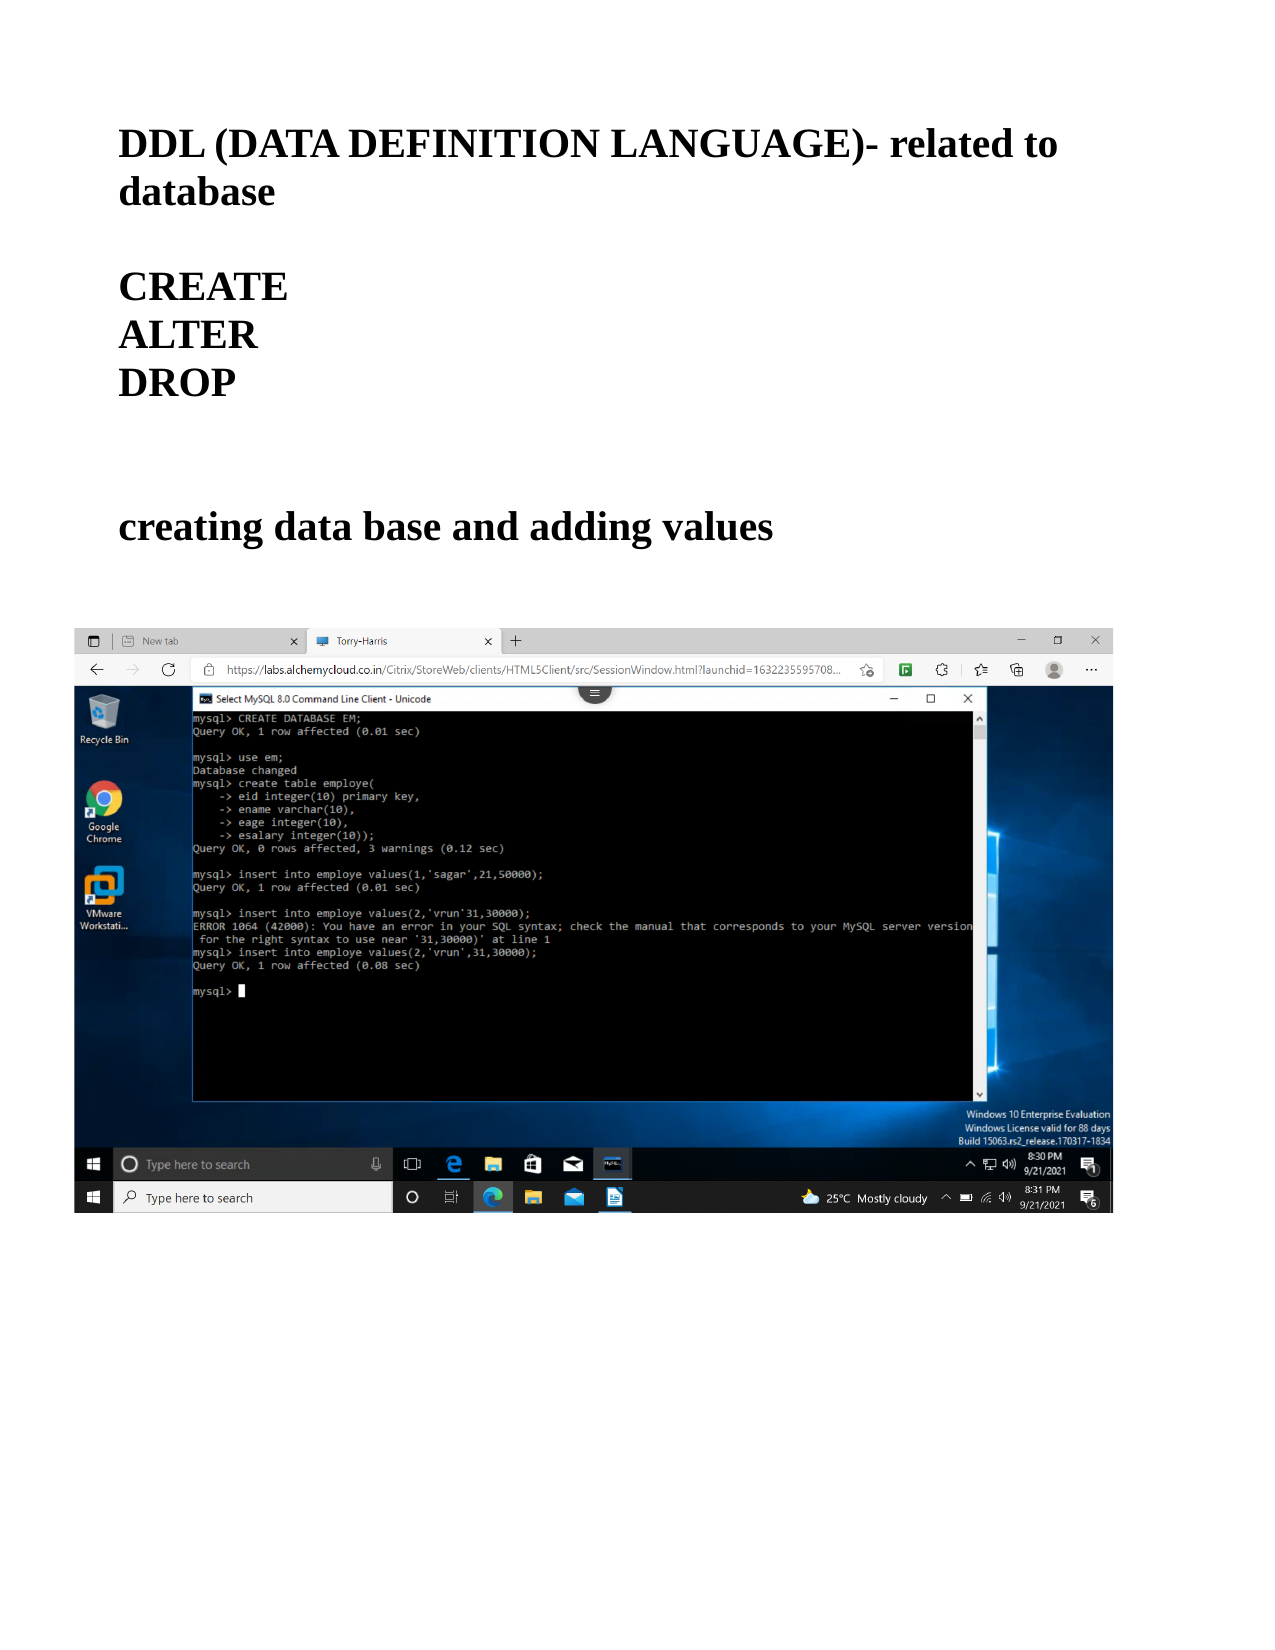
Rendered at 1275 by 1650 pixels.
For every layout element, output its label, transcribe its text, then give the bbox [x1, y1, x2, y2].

picture [74, 628, 1114, 1213]
text CREATE [118, 262, 1157, 310]
text ALTER [118, 310, 1157, 358]
text DDL (DATA DEFINITION LANGUAGE)- related to database [118, 118, 1157, 214]
text DROP [118, 358, 1157, 406]
text creating data base and adding values [118, 501, 1157, 549]
